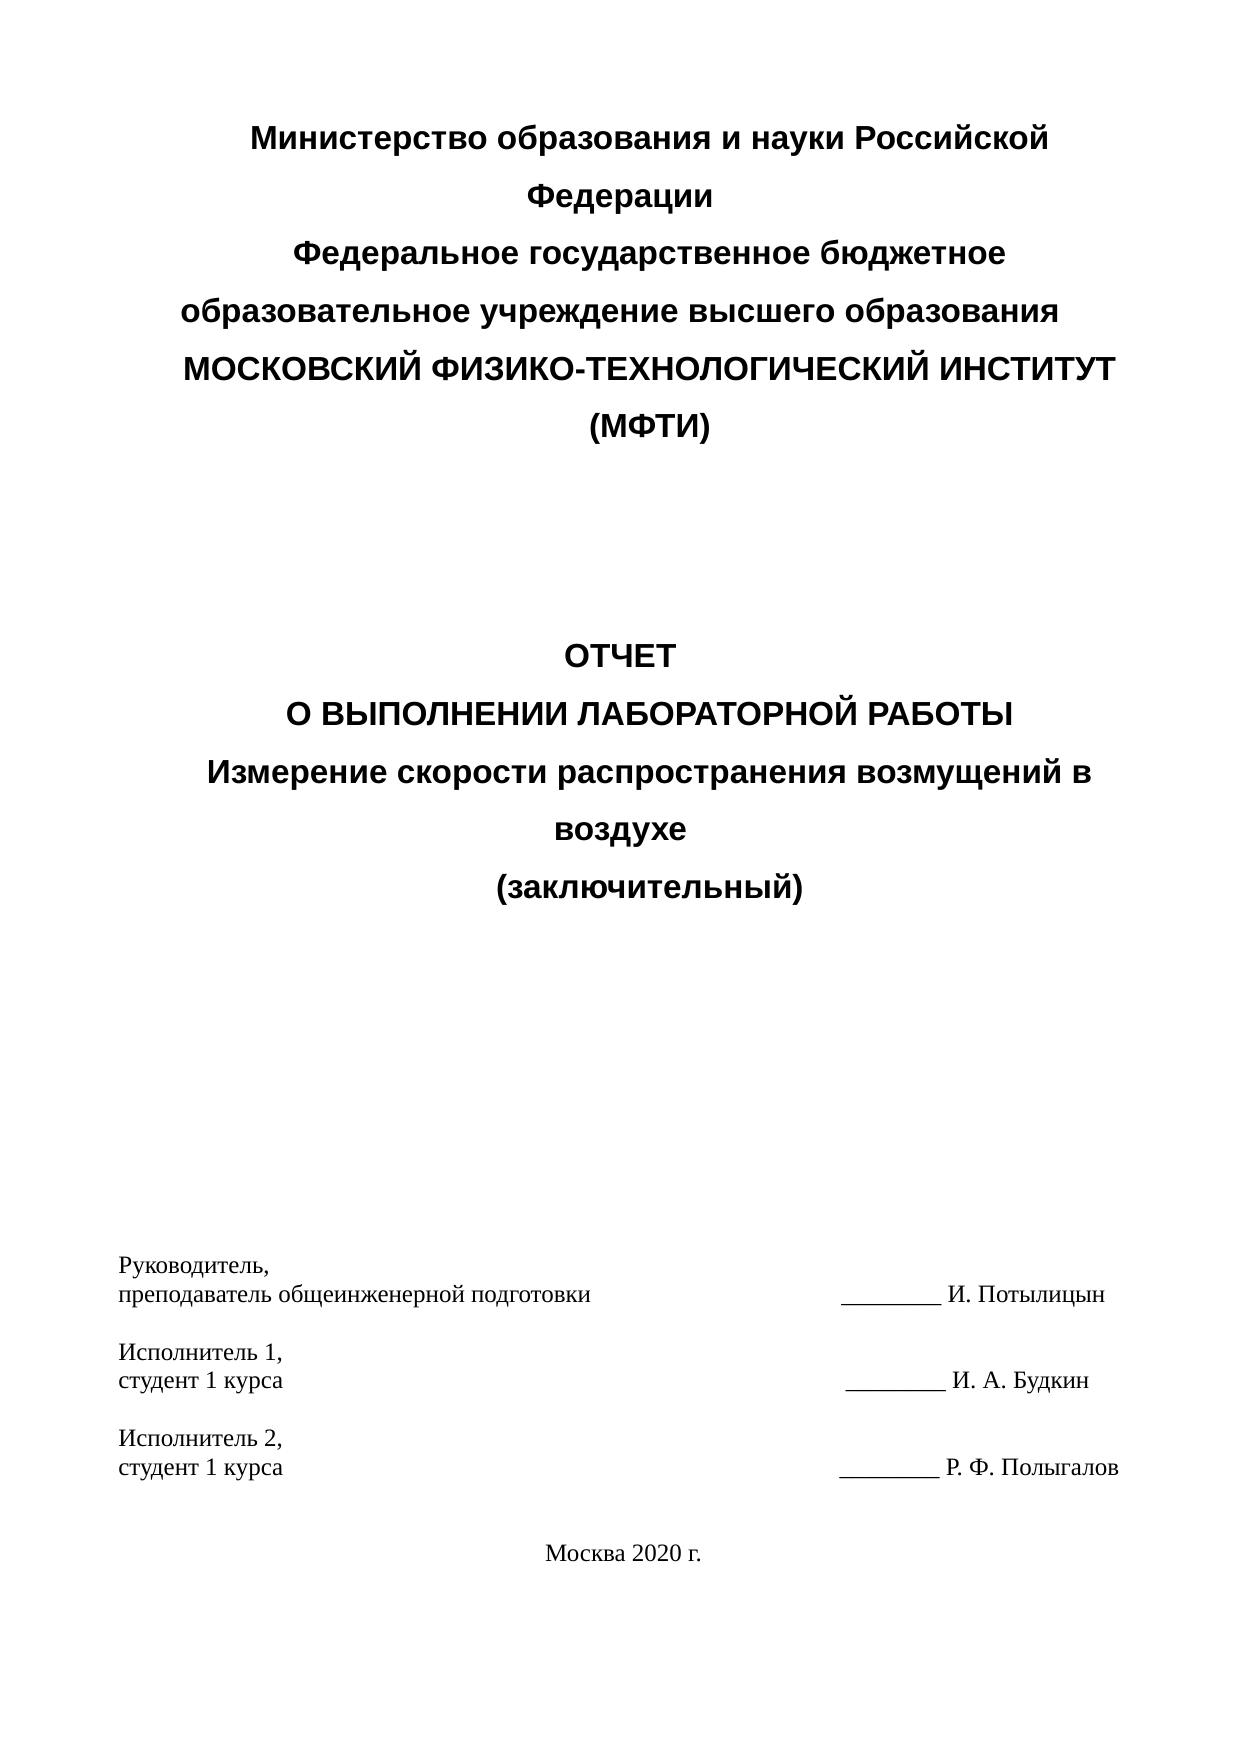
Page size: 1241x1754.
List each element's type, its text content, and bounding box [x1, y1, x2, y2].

subtitle (МФТИ) [118, 406, 1122, 444]
subtitle Министерство образования и науки Российской Федерации [118, 118, 1122, 214]
subtitle (заключительный) [118, 867, 1122, 905]
subtitle ОТЧЕТ [118, 637, 1122, 675]
text студент 1 курса ________ Р. Ф. Полыгалов [118, 1452, 1122, 1481]
text преподаватель общеинженерной подготовки ________ И. Потылицын [118, 1279, 1122, 1308]
text Руководитель, [118, 1251, 1122, 1279]
subtitle О ВЫПОЛНЕНИИ ЛАБОРАТОРНОЙ РАБОТЫ [118, 694, 1122, 733]
text студент 1 курса ________ И. А. Будкин [118, 1366, 1122, 1394]
text Исполнитель 1, [118, 1337, 1122, 1366]
text Москва 2020 г. [118, 1538, 1122, 1567]
subtitle МОСКОВСКИЙ ФИЗИКО-ТЕХНОЛОГИЧЕСКИЙ ИНСТИТУТ [118, 348, 1122, 387]
subtitle Федеральное государственное бюджетное образовательное учреждение высшего образования [118, 233, 1122, 329]
subtitle Измерение скорости распространения возмущений в воздухе [118, 752, 1122, 848]
text Исполнитель 2, [118, 1423, 1122, 1452]
